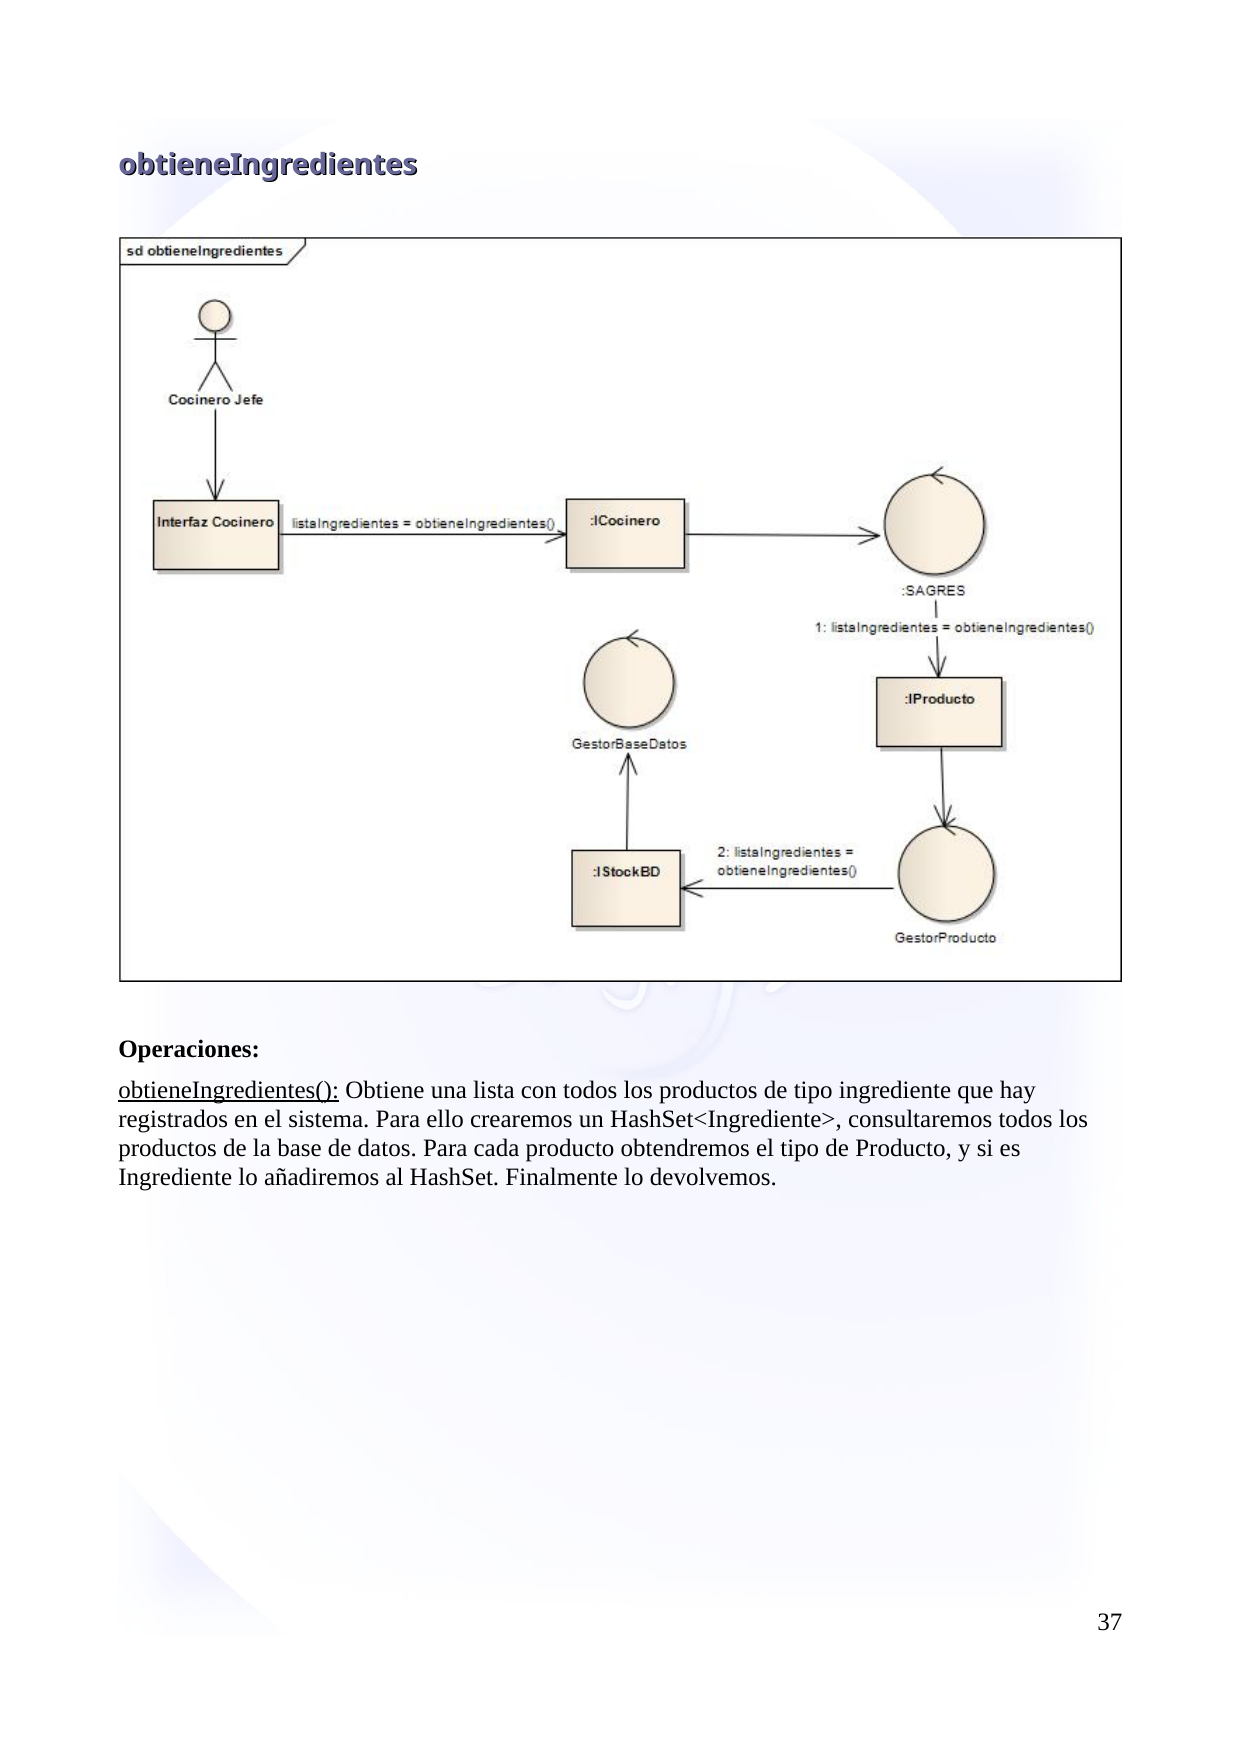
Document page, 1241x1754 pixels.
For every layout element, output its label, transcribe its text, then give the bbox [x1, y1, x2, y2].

picture [118, 1063, 1122, 1075]
subtitle obtieneIngredientes [118, 143, 1122, 183]
text obtieneIngredientes(): Obtiene una lista con todos los productos de tipo ingrediente que hay registrados en el sistema. Para ello crearemos un HashSet<Ingrediente>, consultaremos todos los productos de la base de datos. Para cada producto obtendremos el tipo de Producto, y si es Ingrediente lo añadiremos al HashSet. Finalmente lo devolvemos. [118, 1075, 1122, 1190]
picture [118, 118, 1122, 143]
text Operaciones: [118, 1034, 1122, 1063]
picture [118, 183, 1122, 1034]
picture [118, 1190, 1122, 1636]
